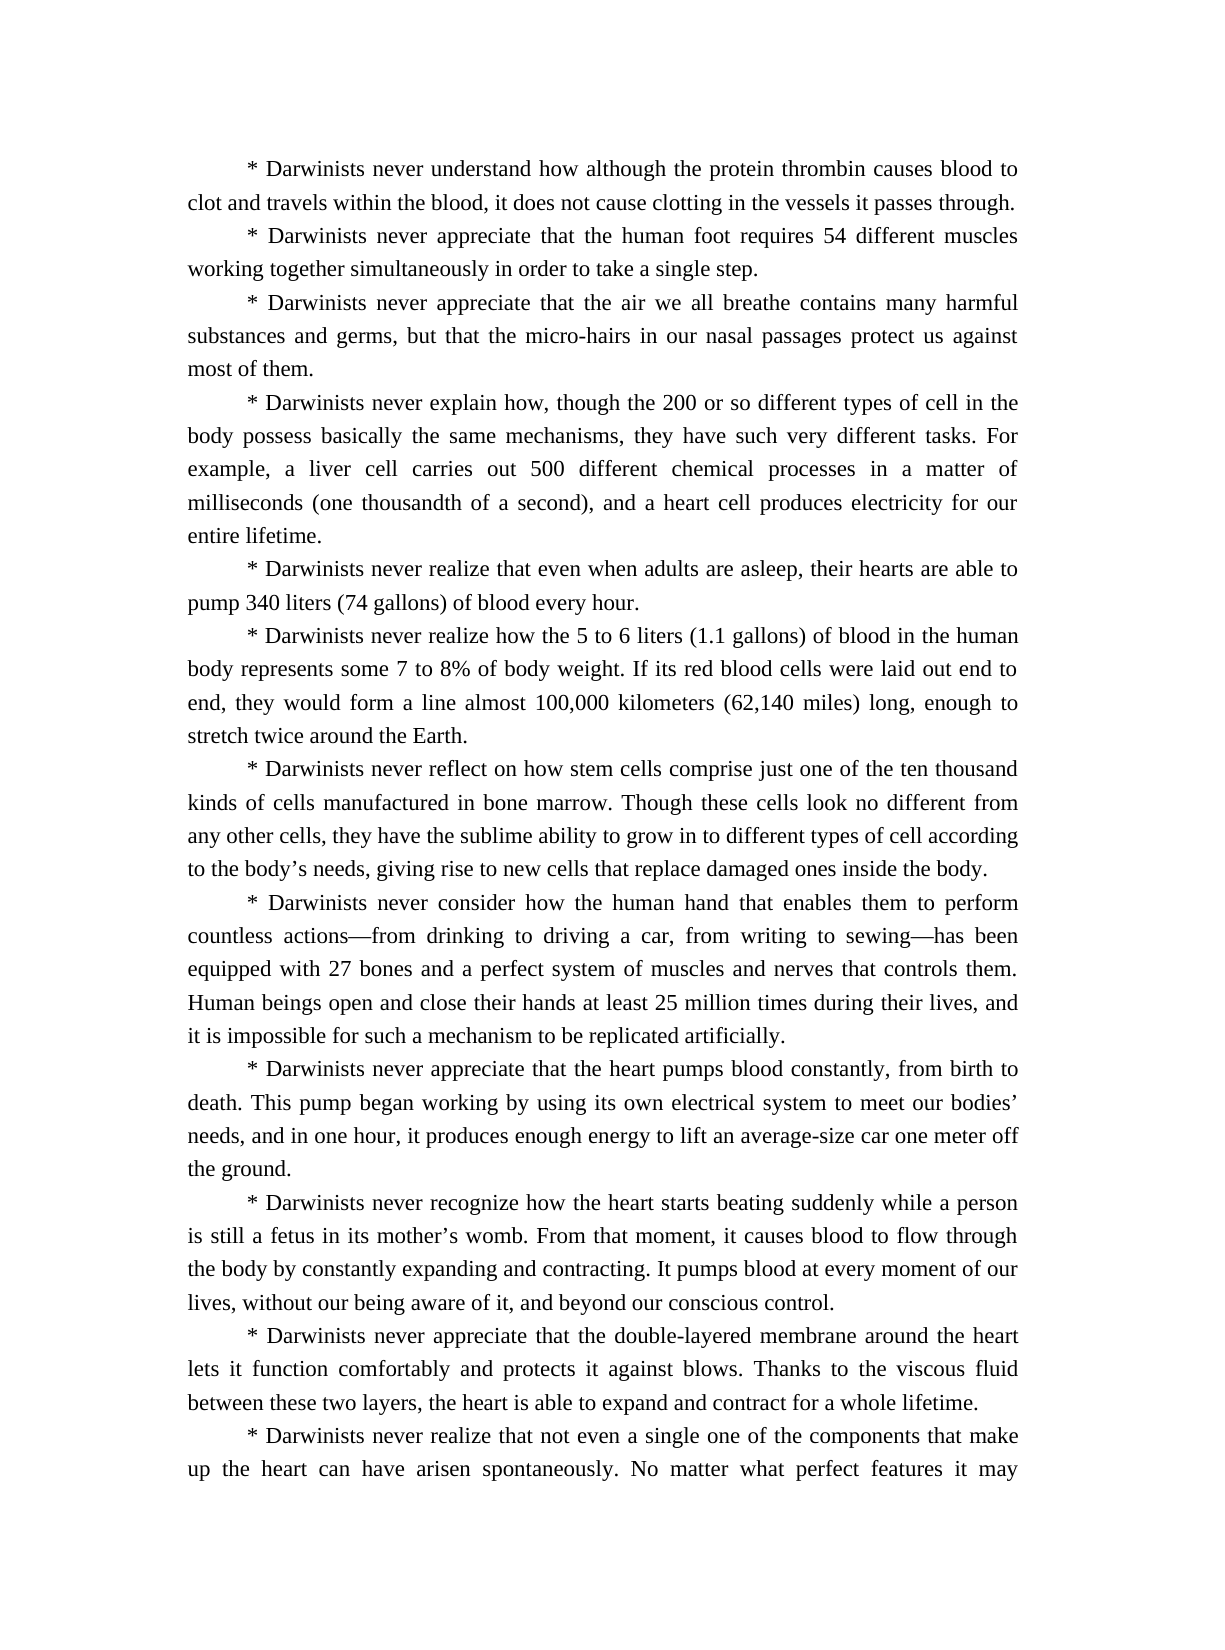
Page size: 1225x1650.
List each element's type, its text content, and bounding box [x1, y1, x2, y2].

text * Darwinists never realize that not even a single one of the components that make up the heart can have arisen spontaneously. No matter what perfect features it may [187, 1417, 1020, 1483]
text * Darwinists never realize how the 5 to 6 liters (1.1 gallons) of blood in the human body represents some 7 to 8% of body weight. If its red blood cells were laid out end to end, they would form a line almost 100,000 kilometers (62,140 miles) long, enough to stretch twice around the Earth. [187, 617, 1020, 750]
text * Darwinists never appreciate that the heart pumps blood constantly, from birth to death. This pump began working by using its own electrical system to meet our bodies’ needs, and in one hour, it produces enough energy to lift an average-size car one meter off the ground. [187, 1050, 1020, 1183]
text * Darwinists never realize that even when adults are asleep, their hearts are able to pump 340 liters (74 gallons) of blood every hour. [187, 550, 1020, 617]
text * Darwinists never appreciate that the double-layered membrane around the heart lets it function comfortably and protects it against blows. Thanks to the viscous fluid between these two layers, the heart is able to expand and contract for a whole lifetime. [187, 1317, 1020, 1417]
text * Darwinists never understand how although the protein thrombin causes blood to clot and travels within the blood, it does not cause clotting in the vessels it passes through. [187, 150, 1020, 217]
text * Darwinists never appreciate that the human foot requires 54 different muscles working together simultaneously in order to take a single step. [187, 217, 1020, 283]
text * Darwinists never explain how, though the 200 or so different types of cell in the body possess basically the same mechanisms, they have such very different tasks. For example, a liver cell carries out 500 different chemical processes in a matter of milliseconds (one thousandth of a second), and a heart cell produces electricity for our entire lifetime. [187, 383, 1020, 550]
text * Darwinists never recognize how the heart starts beating suddenly while a person is still a fetus in its mother’s womb. From that moment, it causes blood to flow through the body by constantly expanding and contracting. It pumps blood at every moment of our lives, without our being aware of it, and beyond our conscious control. [187, 1183, 1020, 1317]
text * Darwinists never consider how the human hand that enables them to perform countless actions—from drinking to driving a car, from writing to sewing—has been equipped with 27 bones and a perfect system of muscles and nerves that controls them. Human beings open and close their hands at least 25 million times during their lives, and it is impossible for such a mechanism to be replicated artificially. [187, 883, 1020, 1050]
text * Darwinists never reflect on how stem cells comprise just one of the ten thousand kinds of cells manufactured in bone marrow. Though these cells look no different from any other cells, they have the sublime ability to grow in to different types of cell according to the body’s needs, giving rise to new cells that replace damaged ones inside the body. [187, 750, 1020, 883]
text * Darwinists never appreciate that the air we all breathe contains many harmful substances and germs, but that the micro-hairs in our nasal passages protect us against most of them. [187, 283, 1020, 383]
